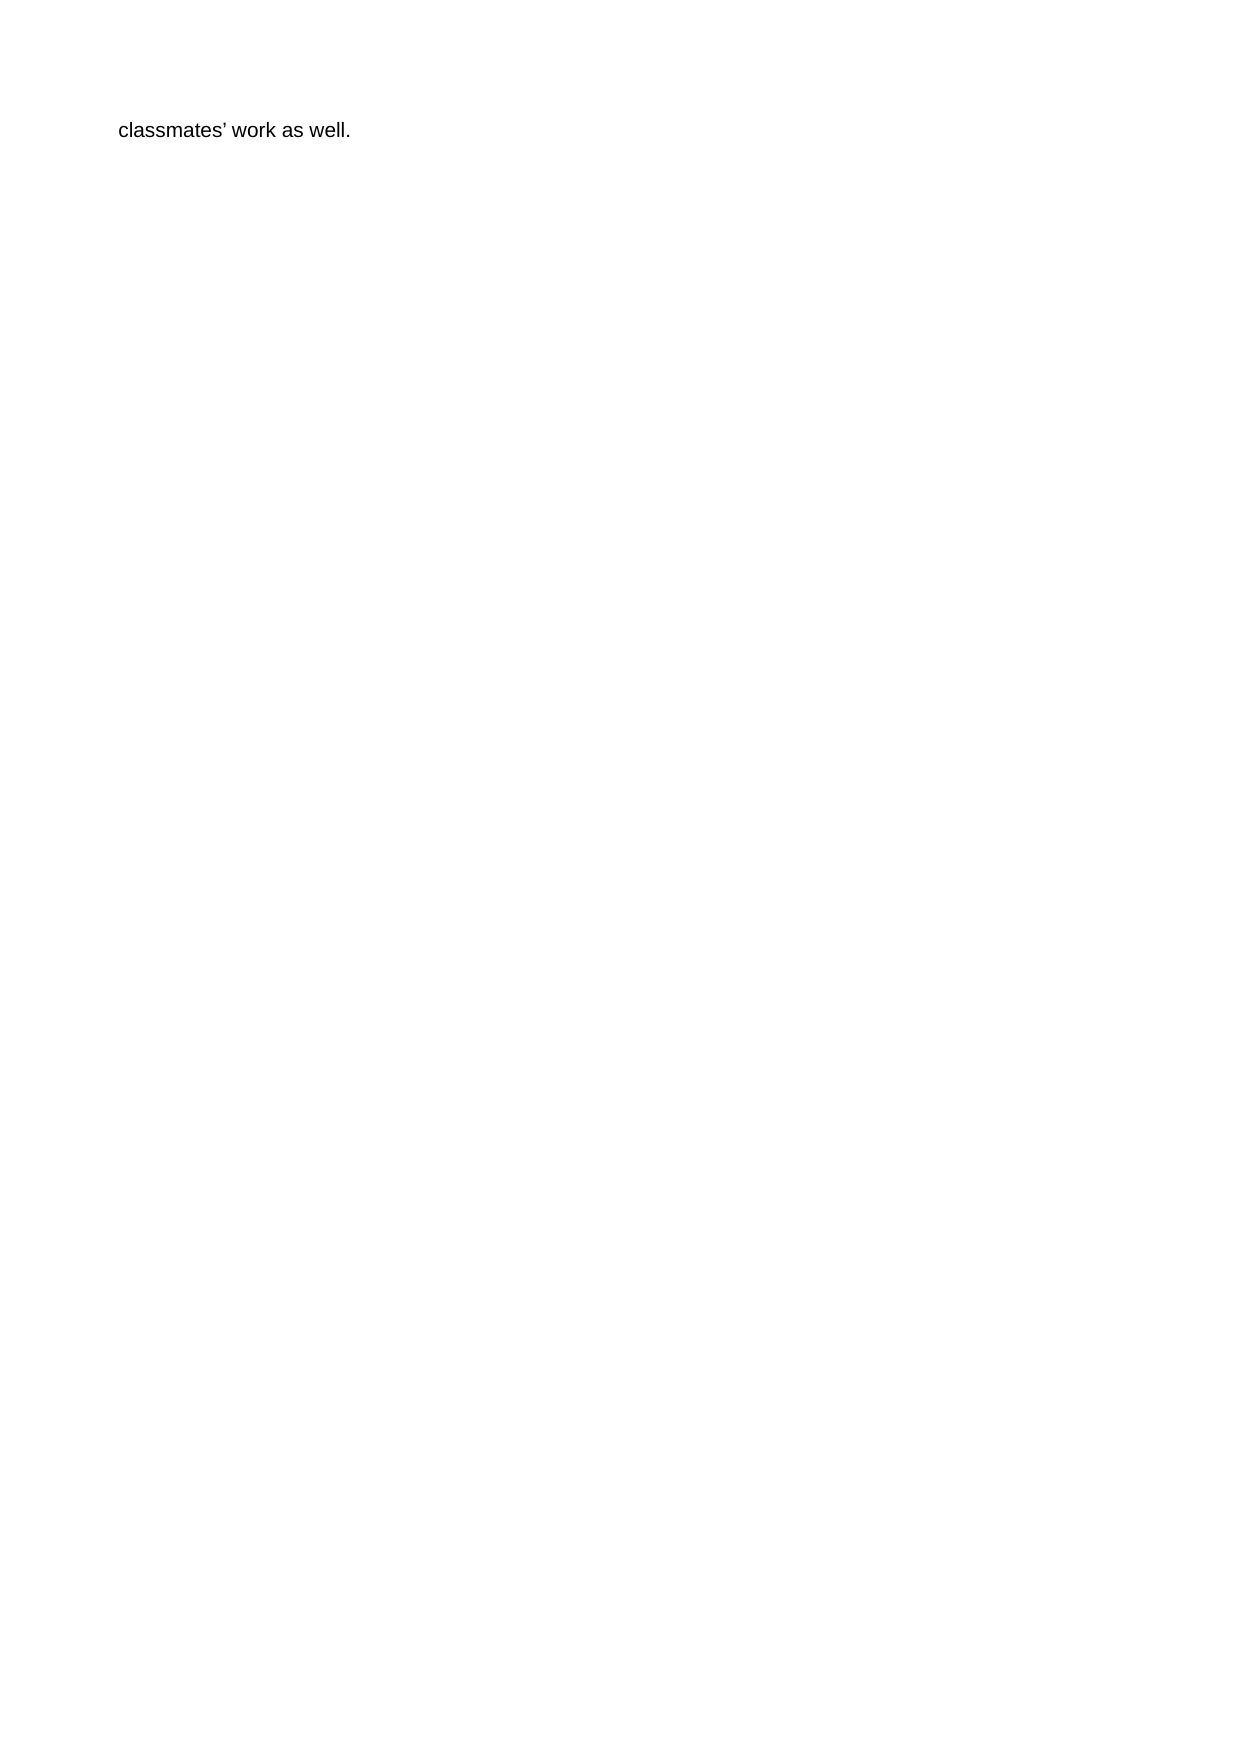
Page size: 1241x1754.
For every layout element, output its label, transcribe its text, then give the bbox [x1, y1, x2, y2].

text classmates’ work as well. [118, 118, 1122, 142]
